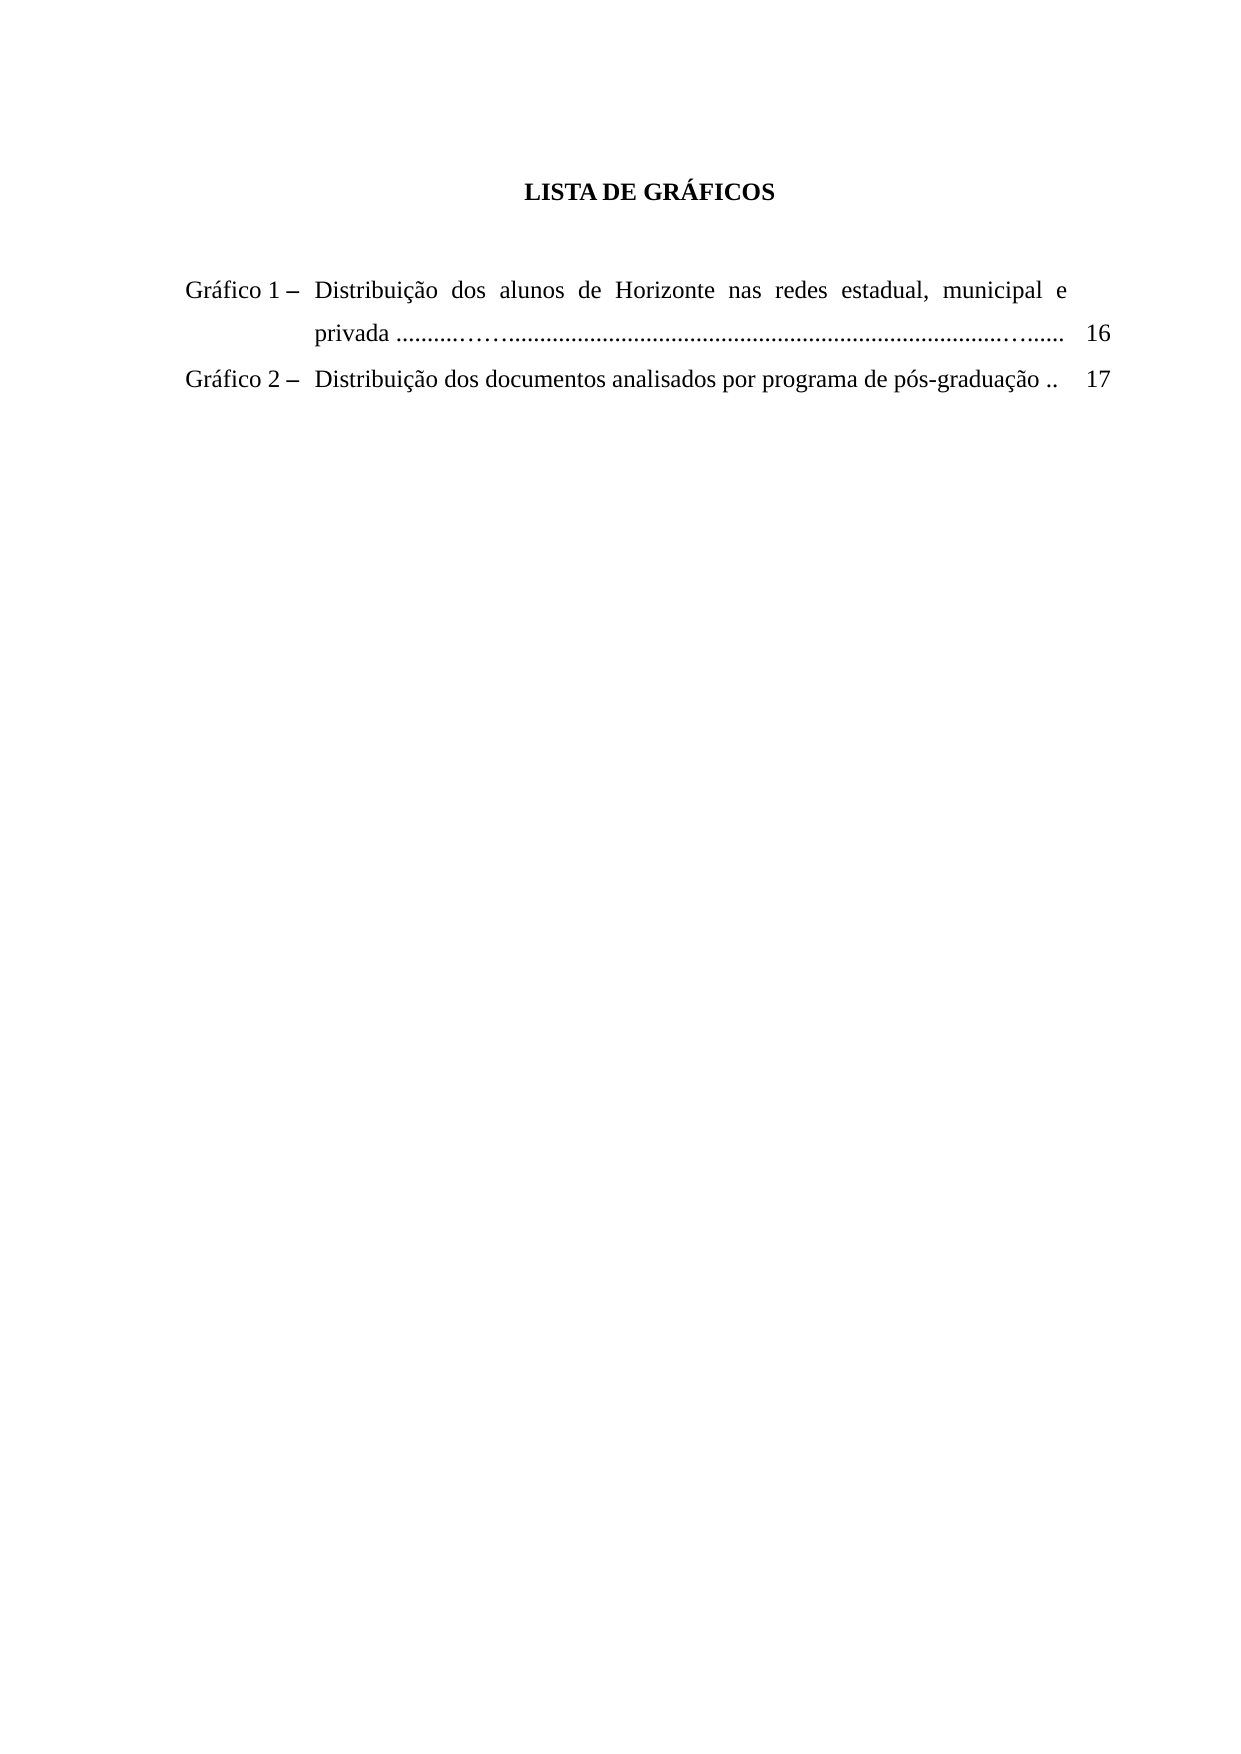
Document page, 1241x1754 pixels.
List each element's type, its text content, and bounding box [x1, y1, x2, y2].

table_cell Distribuição dos documentos analisados por programa de pós-graduação .. [307, 353, 1073, 399]
table_header 16 [1074, 264, 1122, 353]
table_header Distribuição dos alunos de Horizonte nas redes estadual, municipal e privada ..........……...............................................................................…...... [307, 264, 1073, 353]
table_cell Gráfico 2 – [177, 353, 307, 399]
table_cell 17 [1074, 353, 1122, 399]
table_header Gráfico 1 – [177, 264, 307, 353]
text LISTA DE GRÁFICOS [177, 177, 1122, 206]
